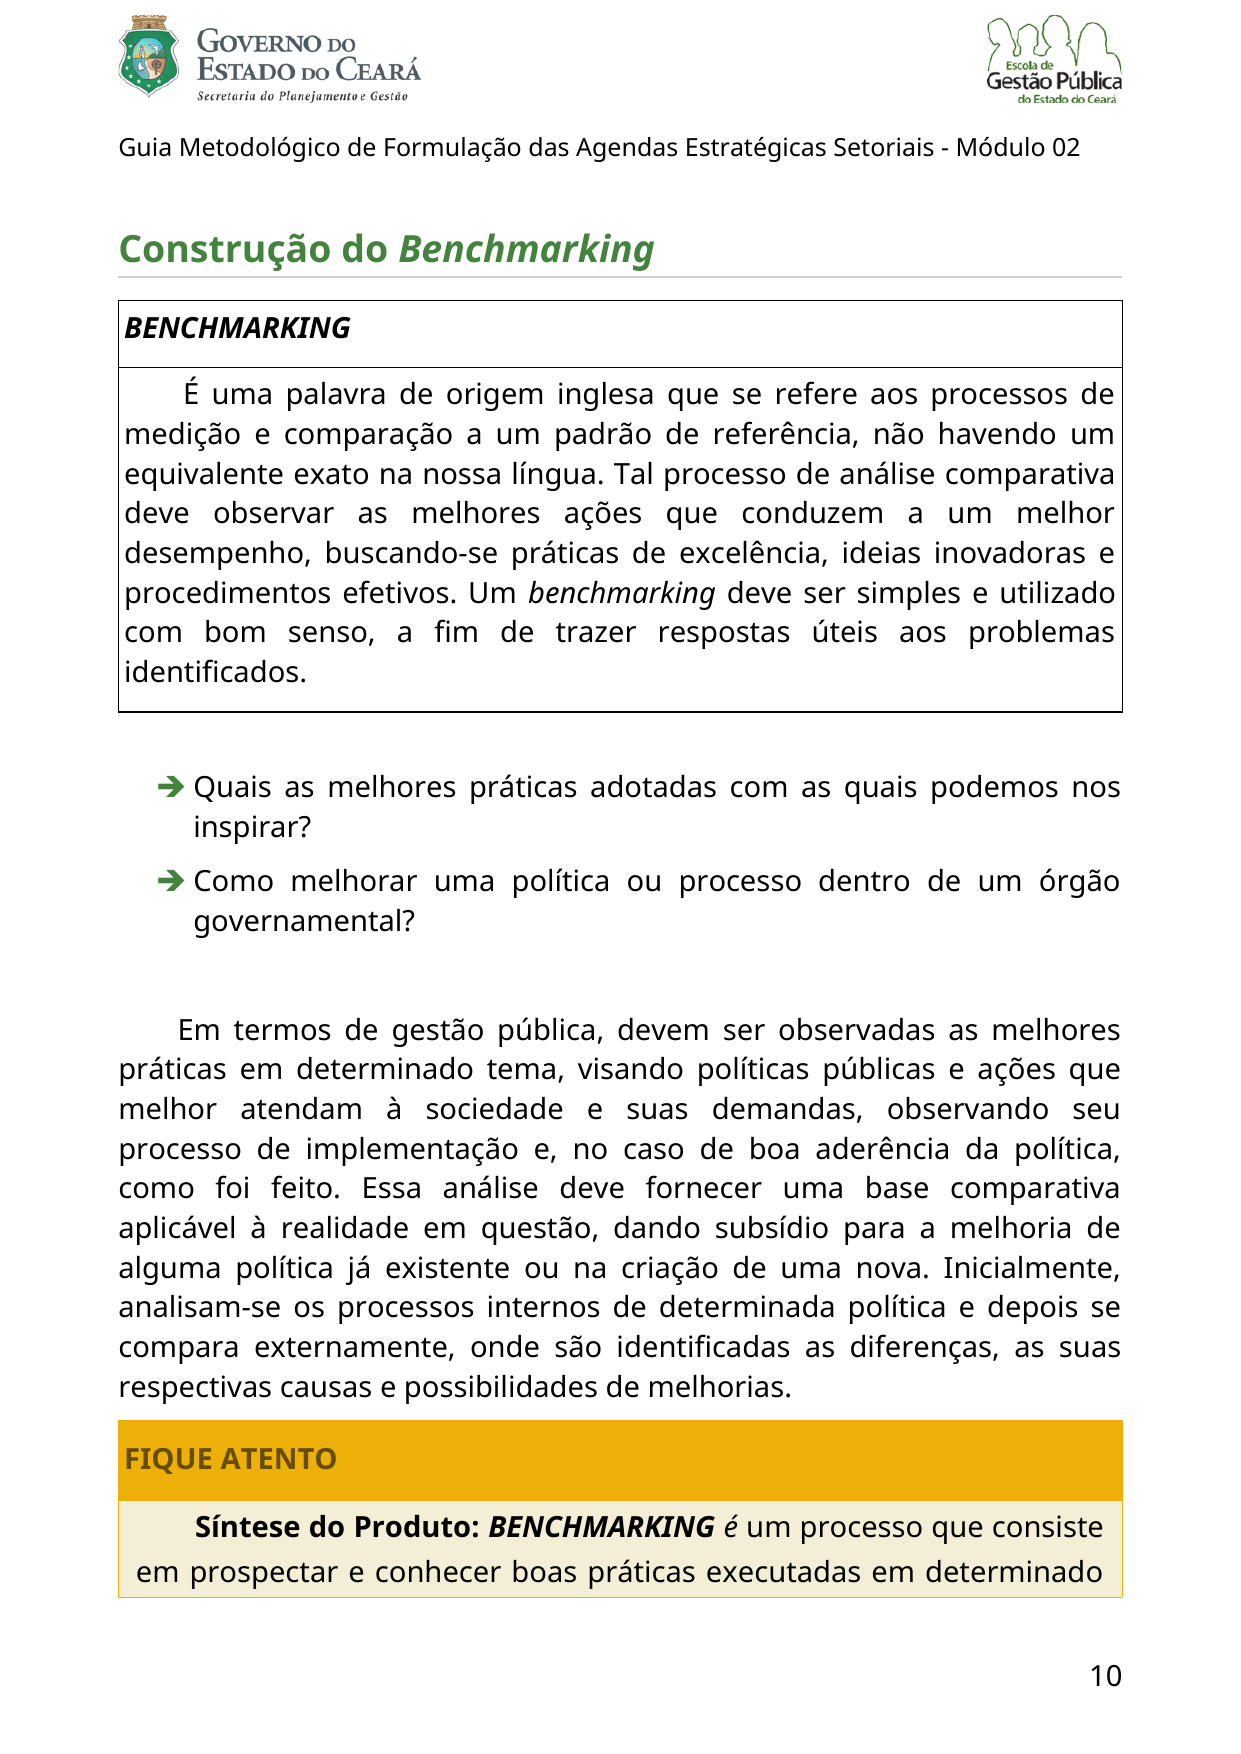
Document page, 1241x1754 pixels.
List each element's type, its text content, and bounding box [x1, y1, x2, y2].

table_header BENCHMARKING [119, 301, 1122, 367]
picture [118, 15, 1122, 103]
list Quais as melhores práticas adotadas com as quais podemos nos inspirar? [156, 767, 1122, 846]
text Em termos de gestão pública, devem ser observadas as melhores práticas em determinado tema, visando políticas públicas e ações que melhor atendam à sociedade e suas demandas, observando seu processo de implementação e, no caso de boa aderência da política, como foi feito. Essa análise deve fornecer uma base comparativa aplicável à realidade em questão, dando subsídio para a melhoria de alguma política já existente ou na criação de uma nova. Inicialmente, analisam-se os processos internos de determinada política e depois se compara externamente, onde são identificadas as diferenças, as suas respectivas causas e possibilidades de melhorias. [118, 1009, 1122, 1406]
table_cell Síntese do Produto: BENCHMARKING é um processo que consiste em prospectar e conhecer boas práticas executadas em determinado [119, 1501, 1122, 1597]
table_cell É uma palavra de origem inglesa que se refere aos processos de medição e comparação a um padrão de referência, não havendo um equivalente exato na nossa língua. Tal processo de análise comparativa deve observar as melhores ações que conduzem a um melhor desempenho, buscando-se práticas de excelência, ideias inovadoras e procedimentos efetivos. Um benchmarking deve ser simples e utilizado com bom senso, a fim de trazer respostas úteis aos problemas identificados. [119, 368, 1122, 711]
list Como melhorar uma política ou processo dentro de um órgão governamental? [156, 861, 1122, 940]
subtitle Construção do Benchmarking [118, 222, 1122, 276]
table_header FIQUE ATENTO [119, 1421, 1122, 1500]
